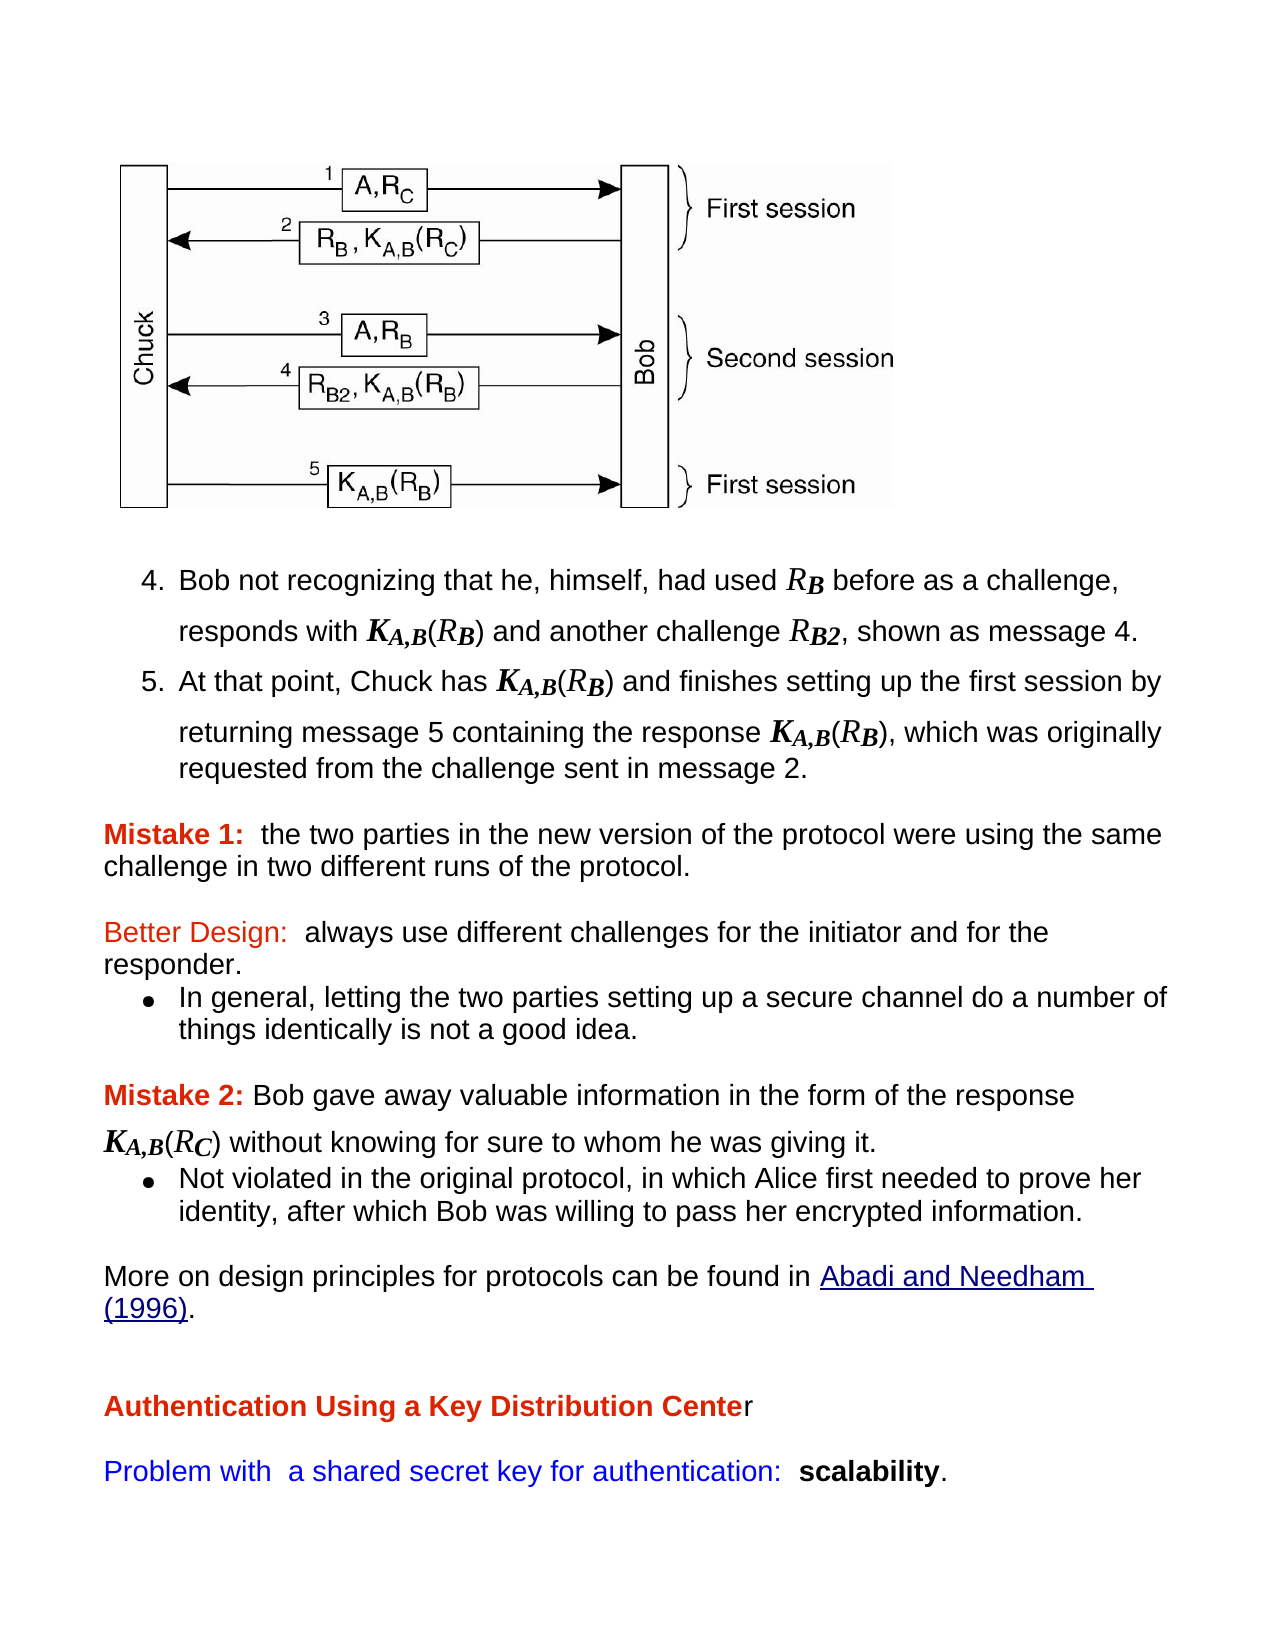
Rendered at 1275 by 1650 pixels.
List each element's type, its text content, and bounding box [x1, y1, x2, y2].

list Not violated in the original protocol, in which Alice first needed to prove her identity, after which Bob was willing to pass her encrypted information. [141, 1162, 1172, 1227]
text Better Design: always use different challenges for the initiator and for the responder. [103, 916, 1172, 981]
text Mistake 1: the two parties in the new version of the protocol were using the same challenge in two different runs of the protocol. [103, 818, 1172, 883]
picture [120, 162, 894, 508]
list In general, letting the two parties setting up a secure channel do a number of things identically is not a good idea. [141, 981, 1172, 1046]
list At that point, Chuck has KA,B(RB) and finishes setting up the first session by returning message 5 containing the response KA,B(RB), which was originally requested from the challenge sent in message 2. [141, 651, 1172, 785]
text Mistake 2: Bob gave away valuable information in the form of the response KA,B(RC) without knowing for sure to whom he was giving it. [103, 1078, 1172, 1162]
text More on design principles for protocols can be found in Abadi and Needham (1996). [103, 1260, 1172, 1325]
text Problem with a shared secret key for authentication: scalability. [103, 1455, 1172, 1488]
list Bob not recognizing that he, himself, had used RB before as a challenge, responds with KA,B(RB) and another challenge RB2, shown as message 4. [141, 549, 1172, 651]
text Authentication Using a Key Distribution Center [103, 1390, 1172, 1423]
